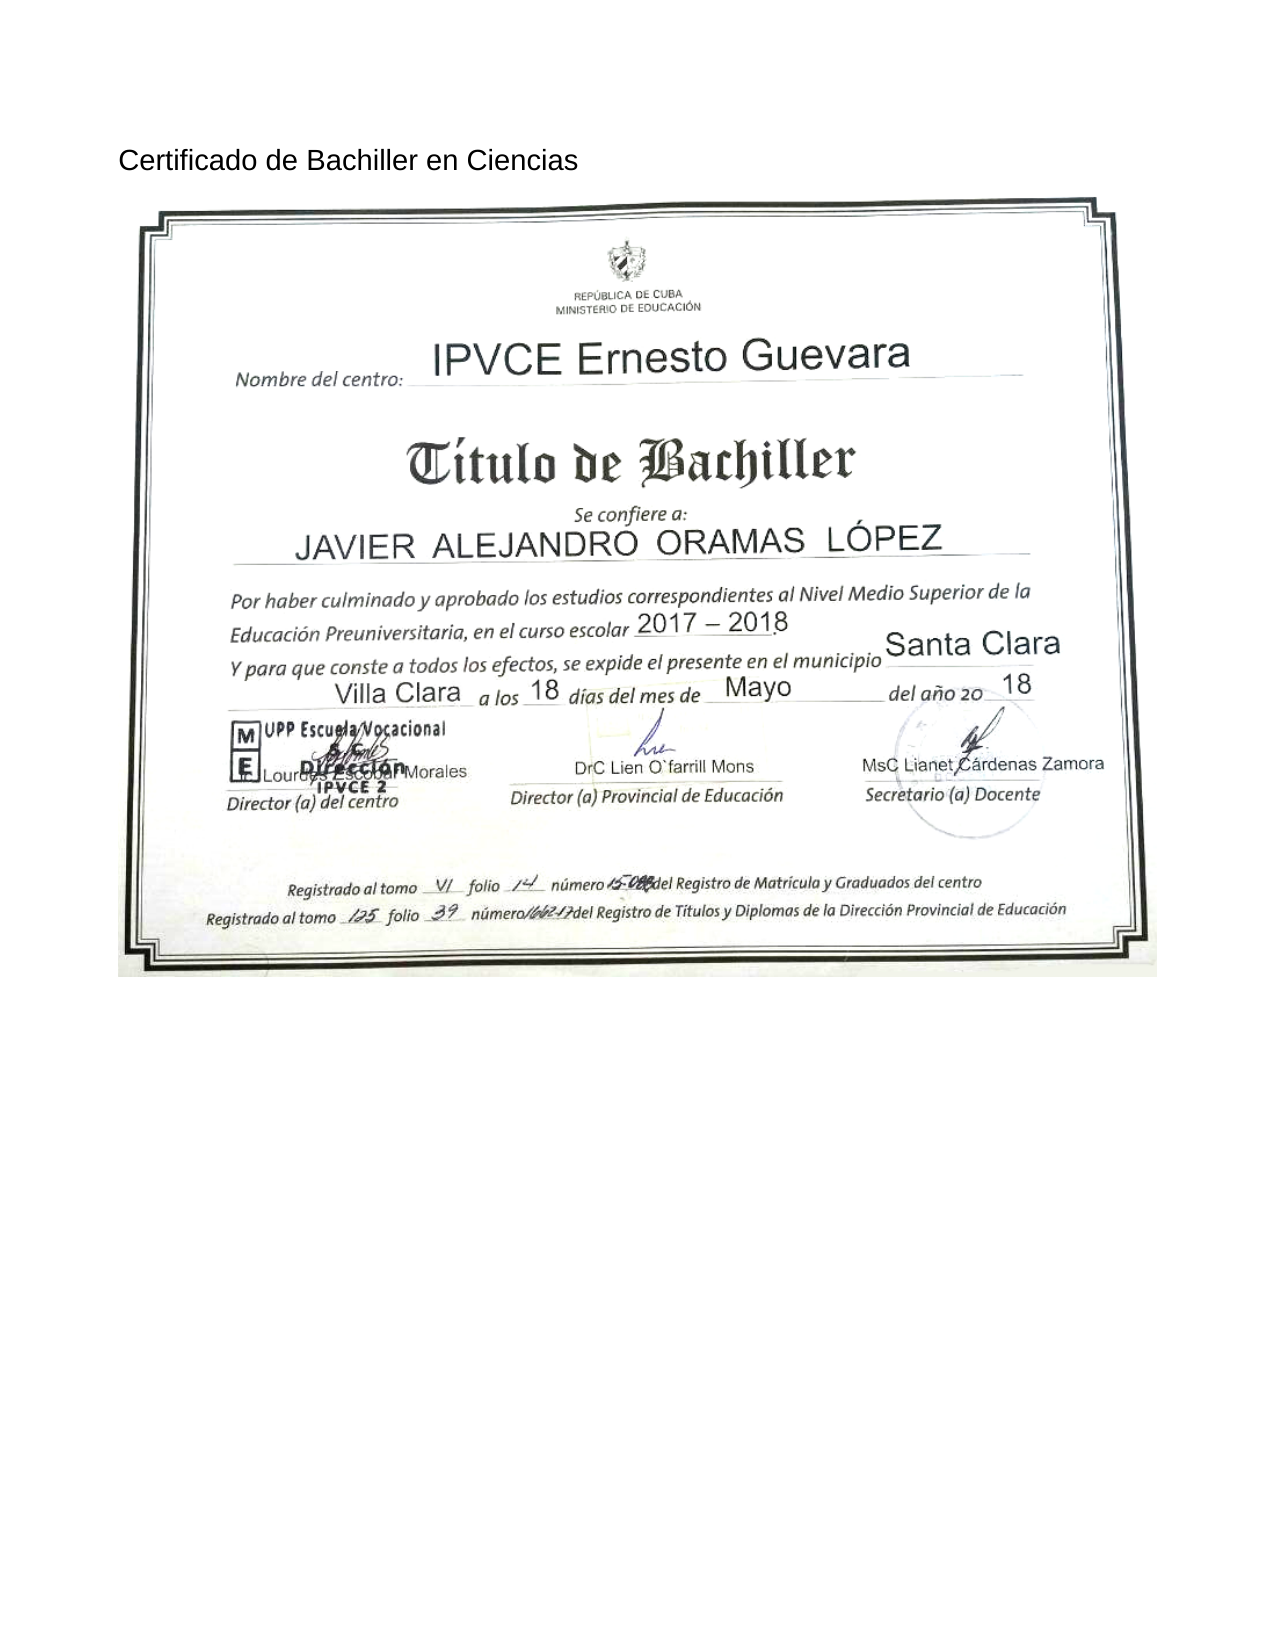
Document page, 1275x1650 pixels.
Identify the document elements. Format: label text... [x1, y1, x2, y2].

subtitle Certificado de Bachiller en Ciencias [118, 143, 1157, 177]
picture [118, 189, 1157, 977]
